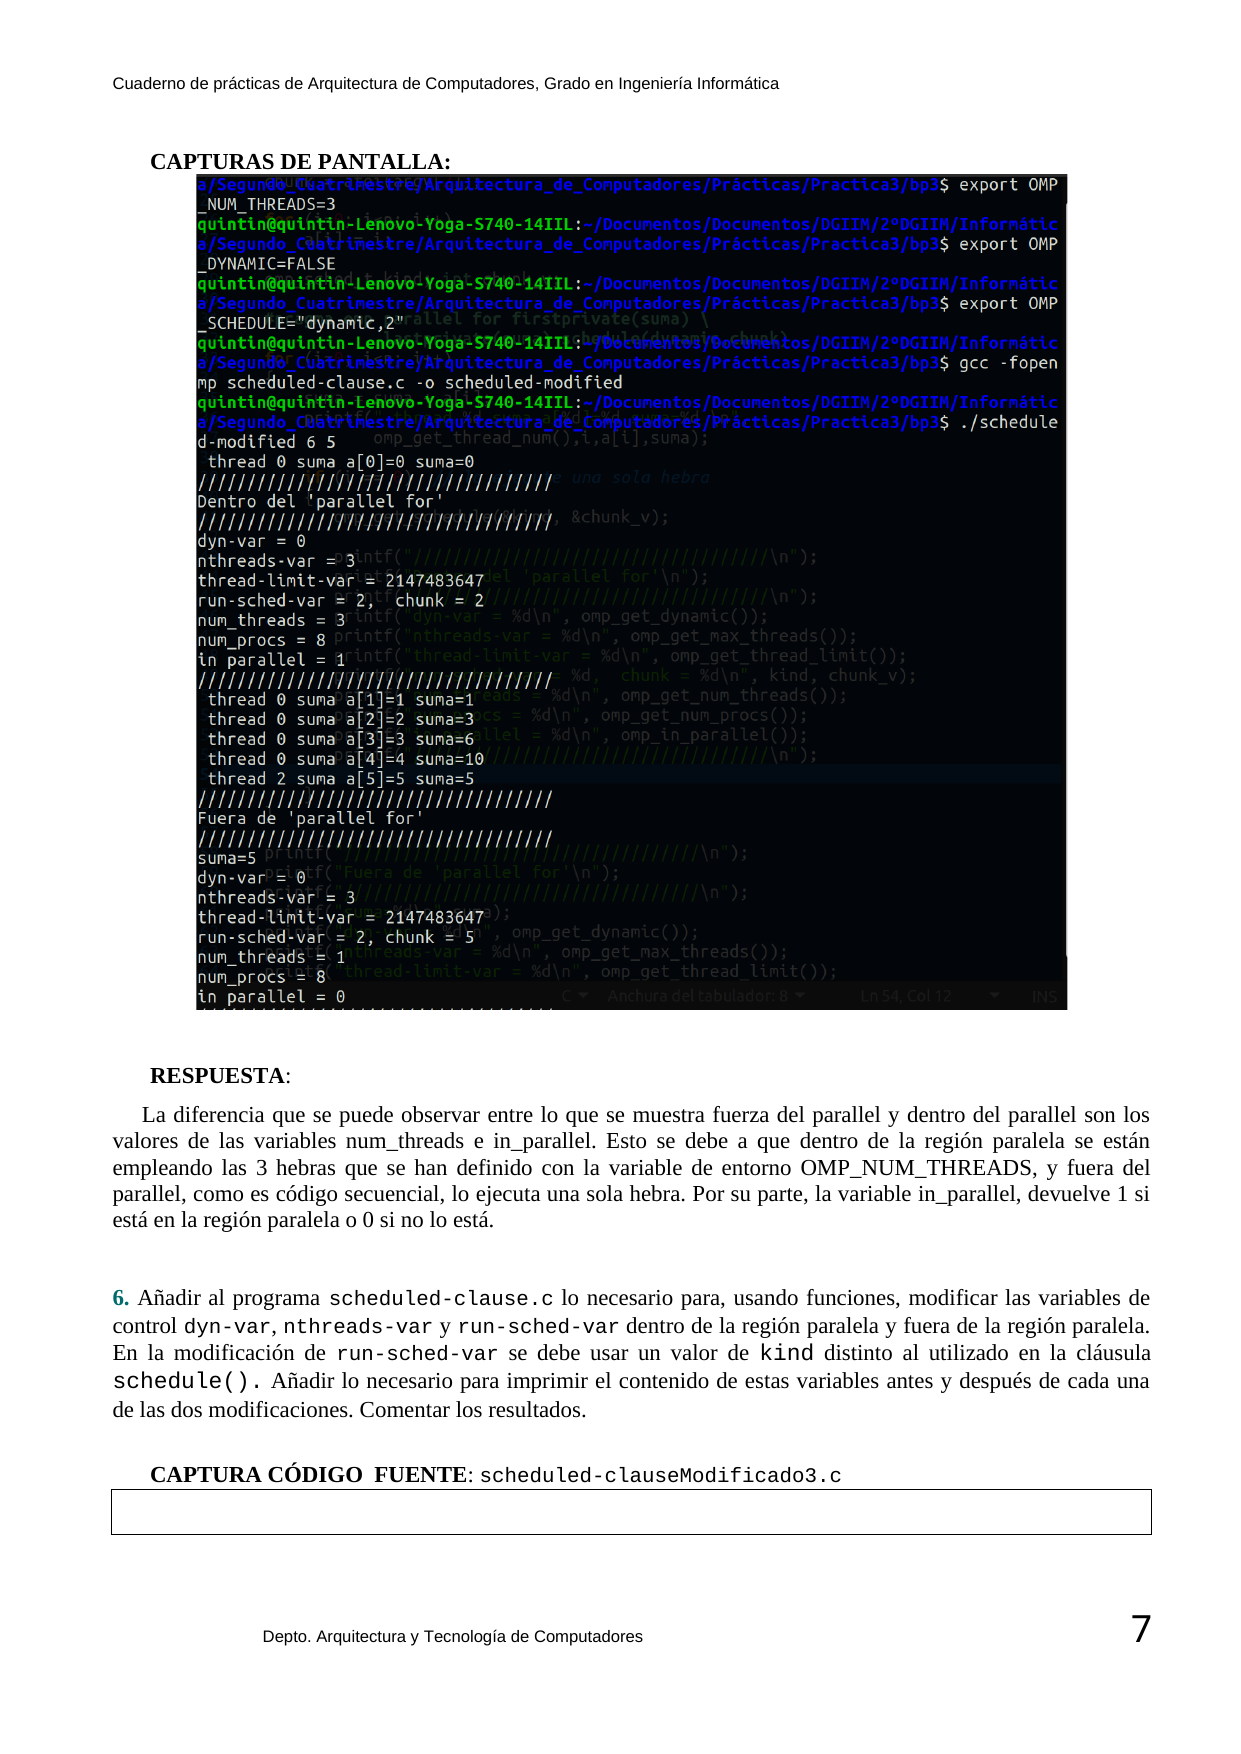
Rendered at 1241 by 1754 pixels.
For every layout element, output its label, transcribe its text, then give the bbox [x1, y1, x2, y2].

picture [196, 174, 1068, 1010]
list 6. Añadir al programa scheduled-clause.c lo necesario para, usando funciones, modificar las variables de control dyn-var, nthreads-var y run-sched-var dentro de la región paralela y fuera de la región paralela. En la modificación de run-sched-var se debe usar un valor de kind distinto al utilizado en la cláusula schedule(). Añadir lo necesario para imprimir el contenido de estas variables antes y después de cada una de las dos modificaciones. Comentar los resultados. [112, 1284, 1152, 1422]
list La diferencia que se puede observar entre lo que se muestra fuerza del parallel y dentro del parallel son los valores de las variables num_threads e in_parallel. Esto se debe a que dentro de la región paralela se están empleando las 3 hebras que se han definido con la variable de entorno OMP_NUM_THREADS, y fuera del parallel, como es código secuencial, lo ejecuta una sola hebra. Por su parte, la variable in_parallel, devuelve 1 si está en la región paralela o 0 si no lo está. [112, 1101, 1152, 1233]
text RESPUESTA: [150, 1062, 1152, 1088]
table_header [112, 1490, 1151, 1534]
text CAPTURA CÓDIGO FUENTE: scheduled-clauseModificado3.c [150, 1461, 1152, 1489]
text CAPTURAS DE PANTALLA: [150, 148, 1152, 174]
